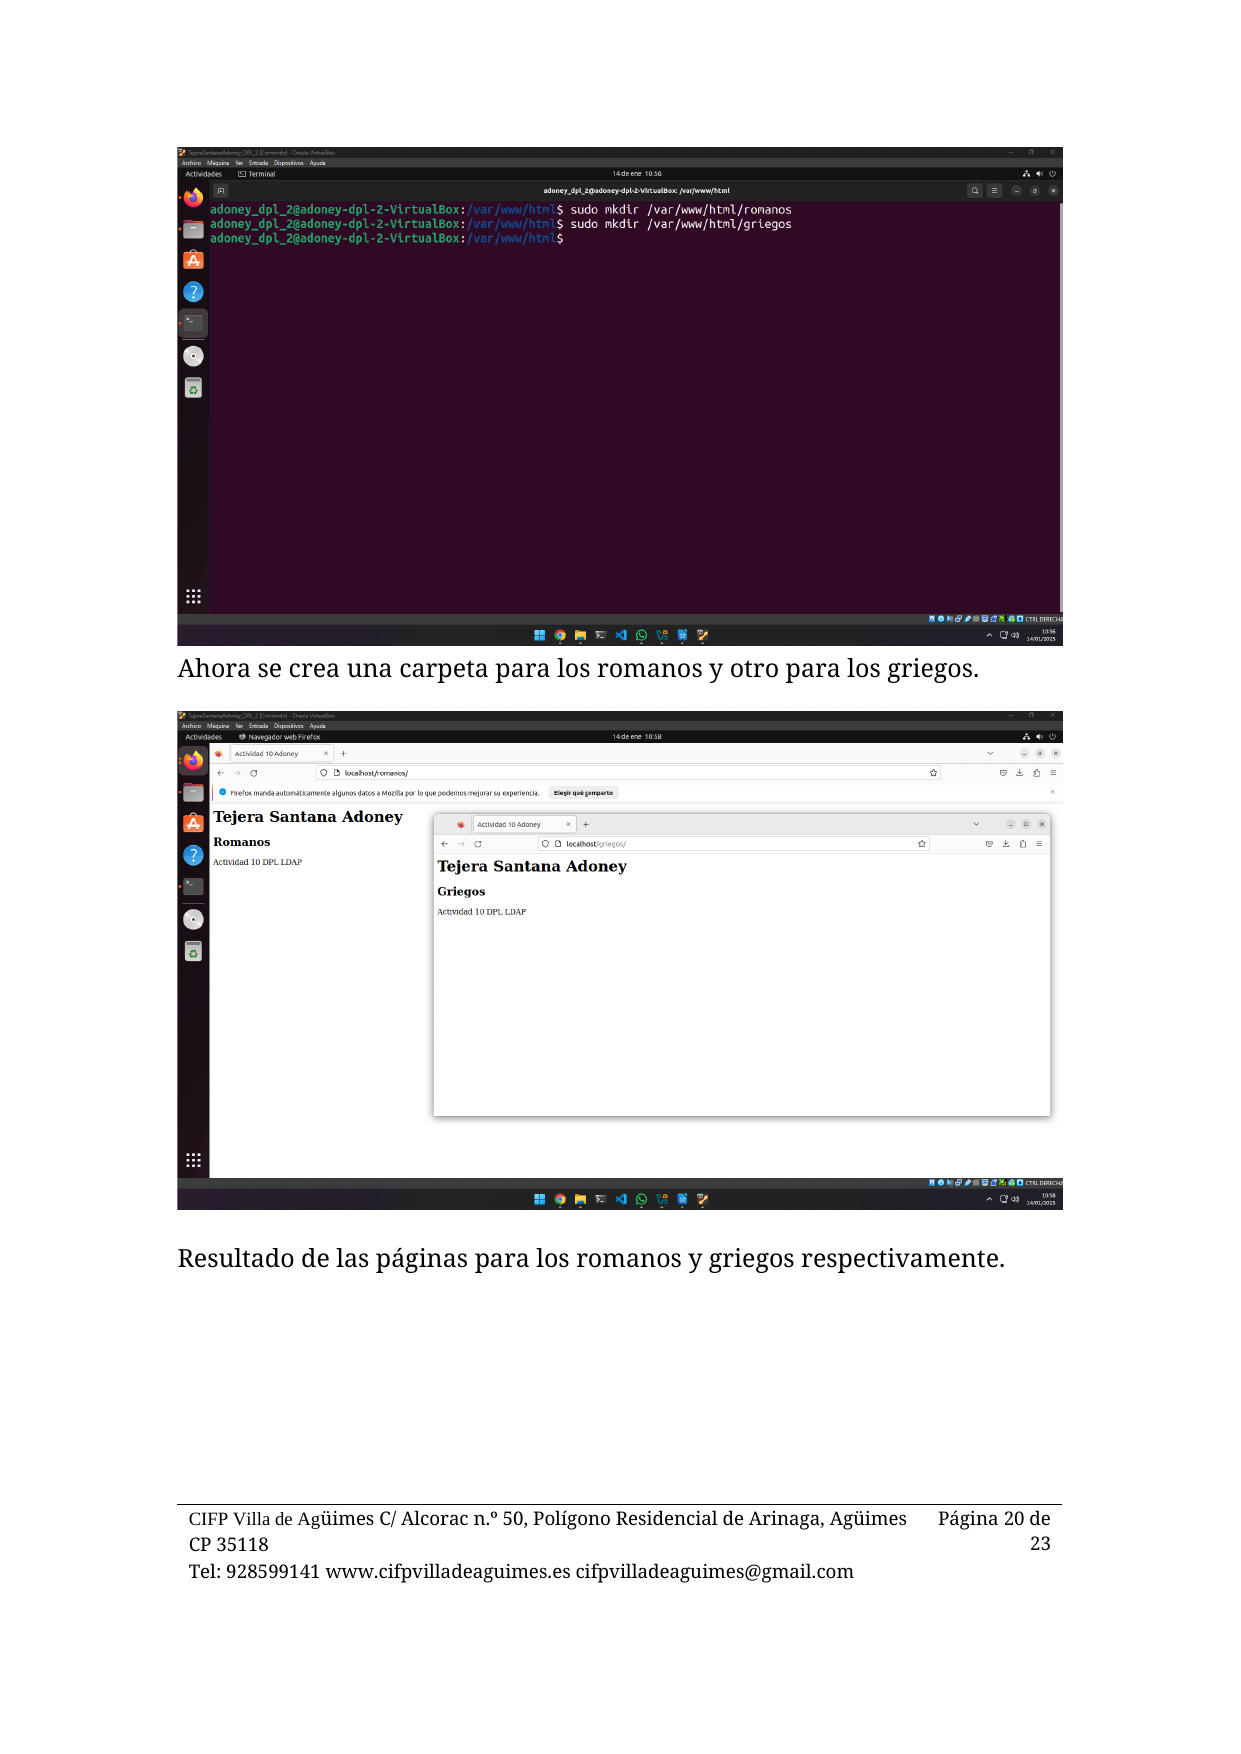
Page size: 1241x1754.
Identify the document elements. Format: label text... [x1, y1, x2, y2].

picture [177, 147, 1063, 646]
picture [177, 711, 1063, 1210]
text Ahora se crea una carpeta para los romanos y otro para los griegos. [177, 646, 1063, 685]
text Resultado de las páginas para los romanos y griegos respectivamente. [177, 1210, 1063, 1274]
